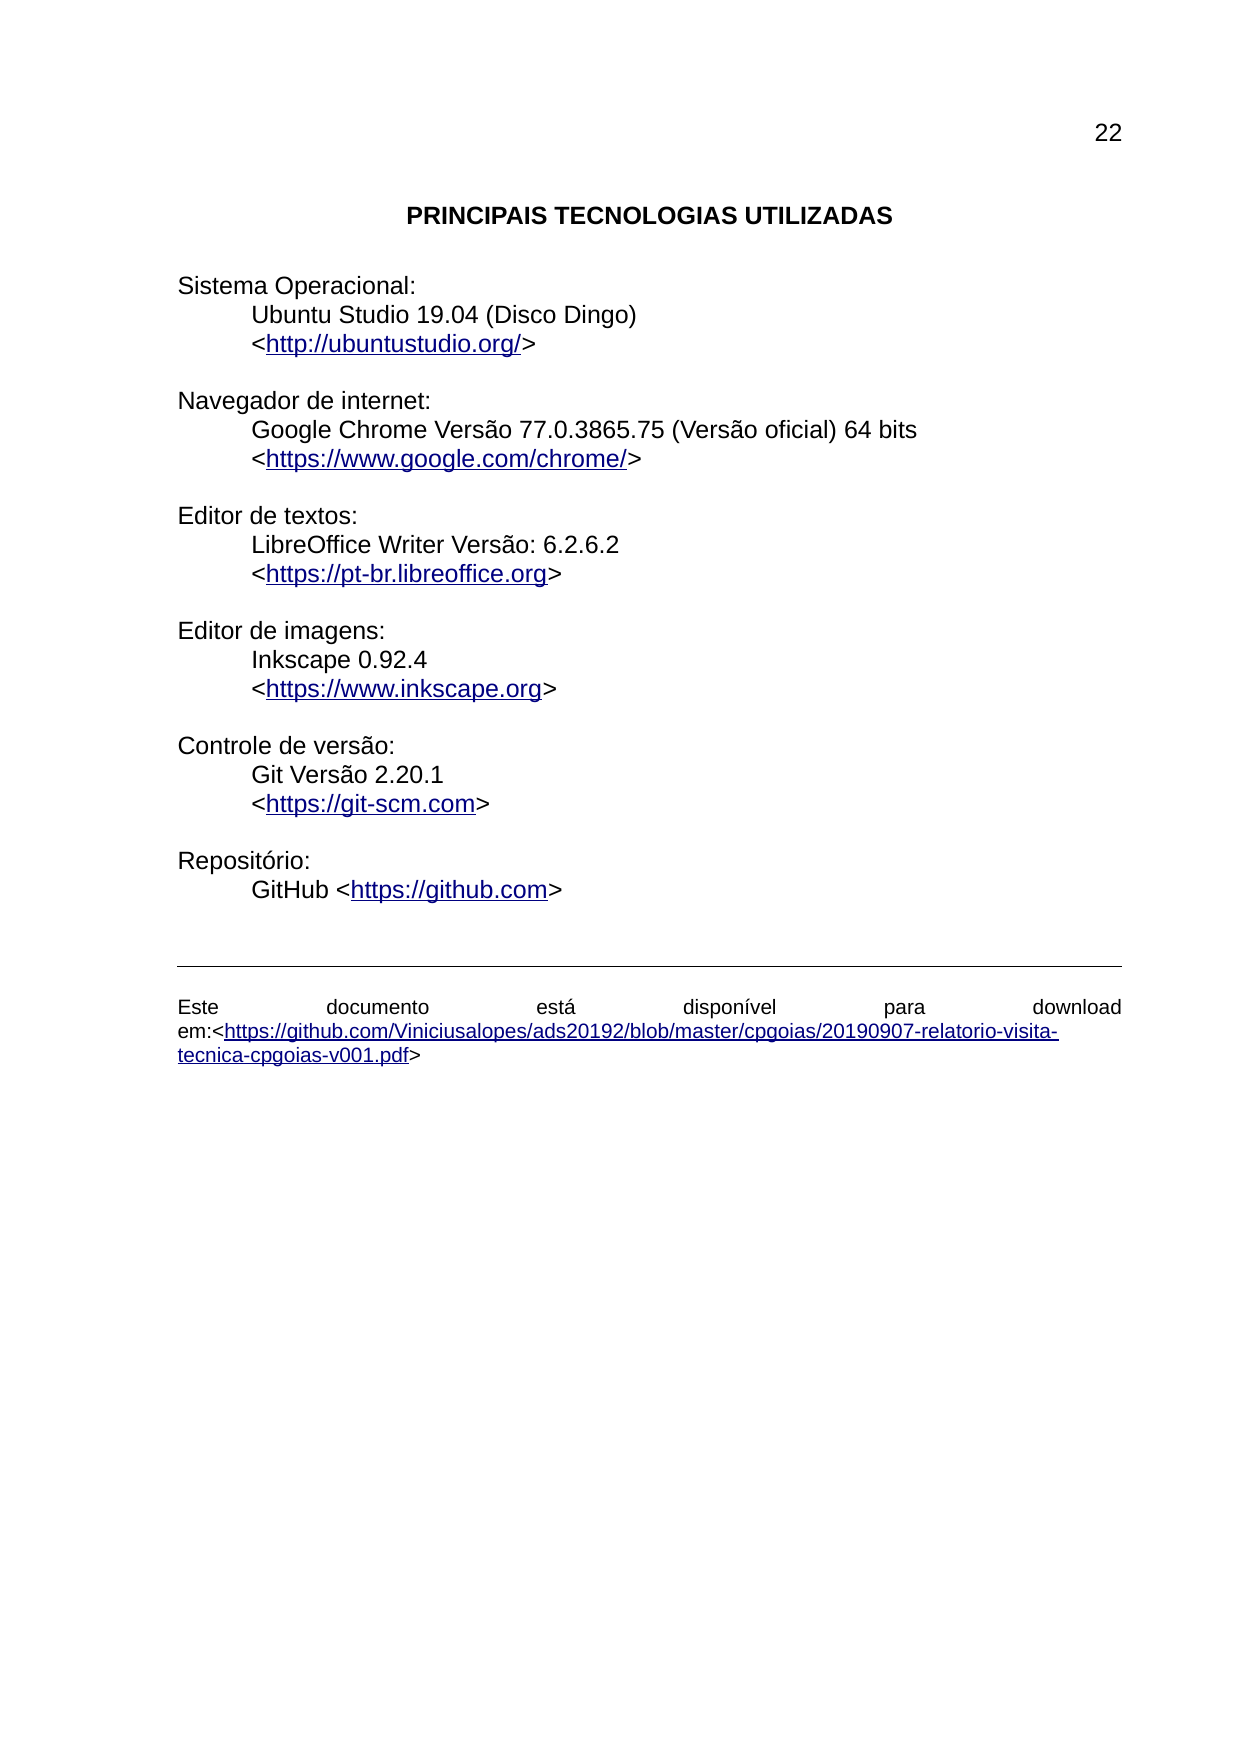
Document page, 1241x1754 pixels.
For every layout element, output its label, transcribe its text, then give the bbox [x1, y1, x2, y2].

text LibreOffice Writer Versão: 6.2.6.2 [177, 530, 1122, 559]
text Editor de textos: [177, 501, 1122, 530]
text <http://ubuntustudio.org/> [177, 329, 1122, 358]
text Google Chrome Versão 77.0.3865.75 (Versão oficial) 64 bits [177, 415, 1122, 444]
text Este documento está disponível para download em:<https://github.com/Viniciusalopes/ads20192/blob/master/cpgoias/20190907-relatorio-visita-tecnica-cpgoias-v001.pdf> [177, 994, 1122, 1066]
text Sistema Operacional: [177, 271, 1122, 300]
text <https://www.inkscape.org> [177, 674, 1122, 703]
text Repositório: [177, 846, 1122, 875]
text Navegador de internet: [177, 386, 1122, 415]
text Editor de imagens: [177, 616, 1122, 645]
subtitle PRINCIPAIS TECNOLOGIAS UTILIZADAS [177, 201, 1122, 230]
text <https://git-scm.com> [177, 789, 1122, 818]
text GitHub <https://github.com> [177, 875, 1122, 904]
text Git Versão 2.20.1 [177, 760, 1122, 789]
text Ubuntu Studio 19.04 (Disco Dingo) [177, 300, 1122, 329]
text <https://pt-br.libreoffice.org> [177, 559, 1122, 588]
text Inkscape 0.92.4 [177, 645, 1122, 674]
text Controle de versão: [177, 731, 1122, 760]
text <https://www.google.com/chrome/> [177, 444, 1122, 473]
